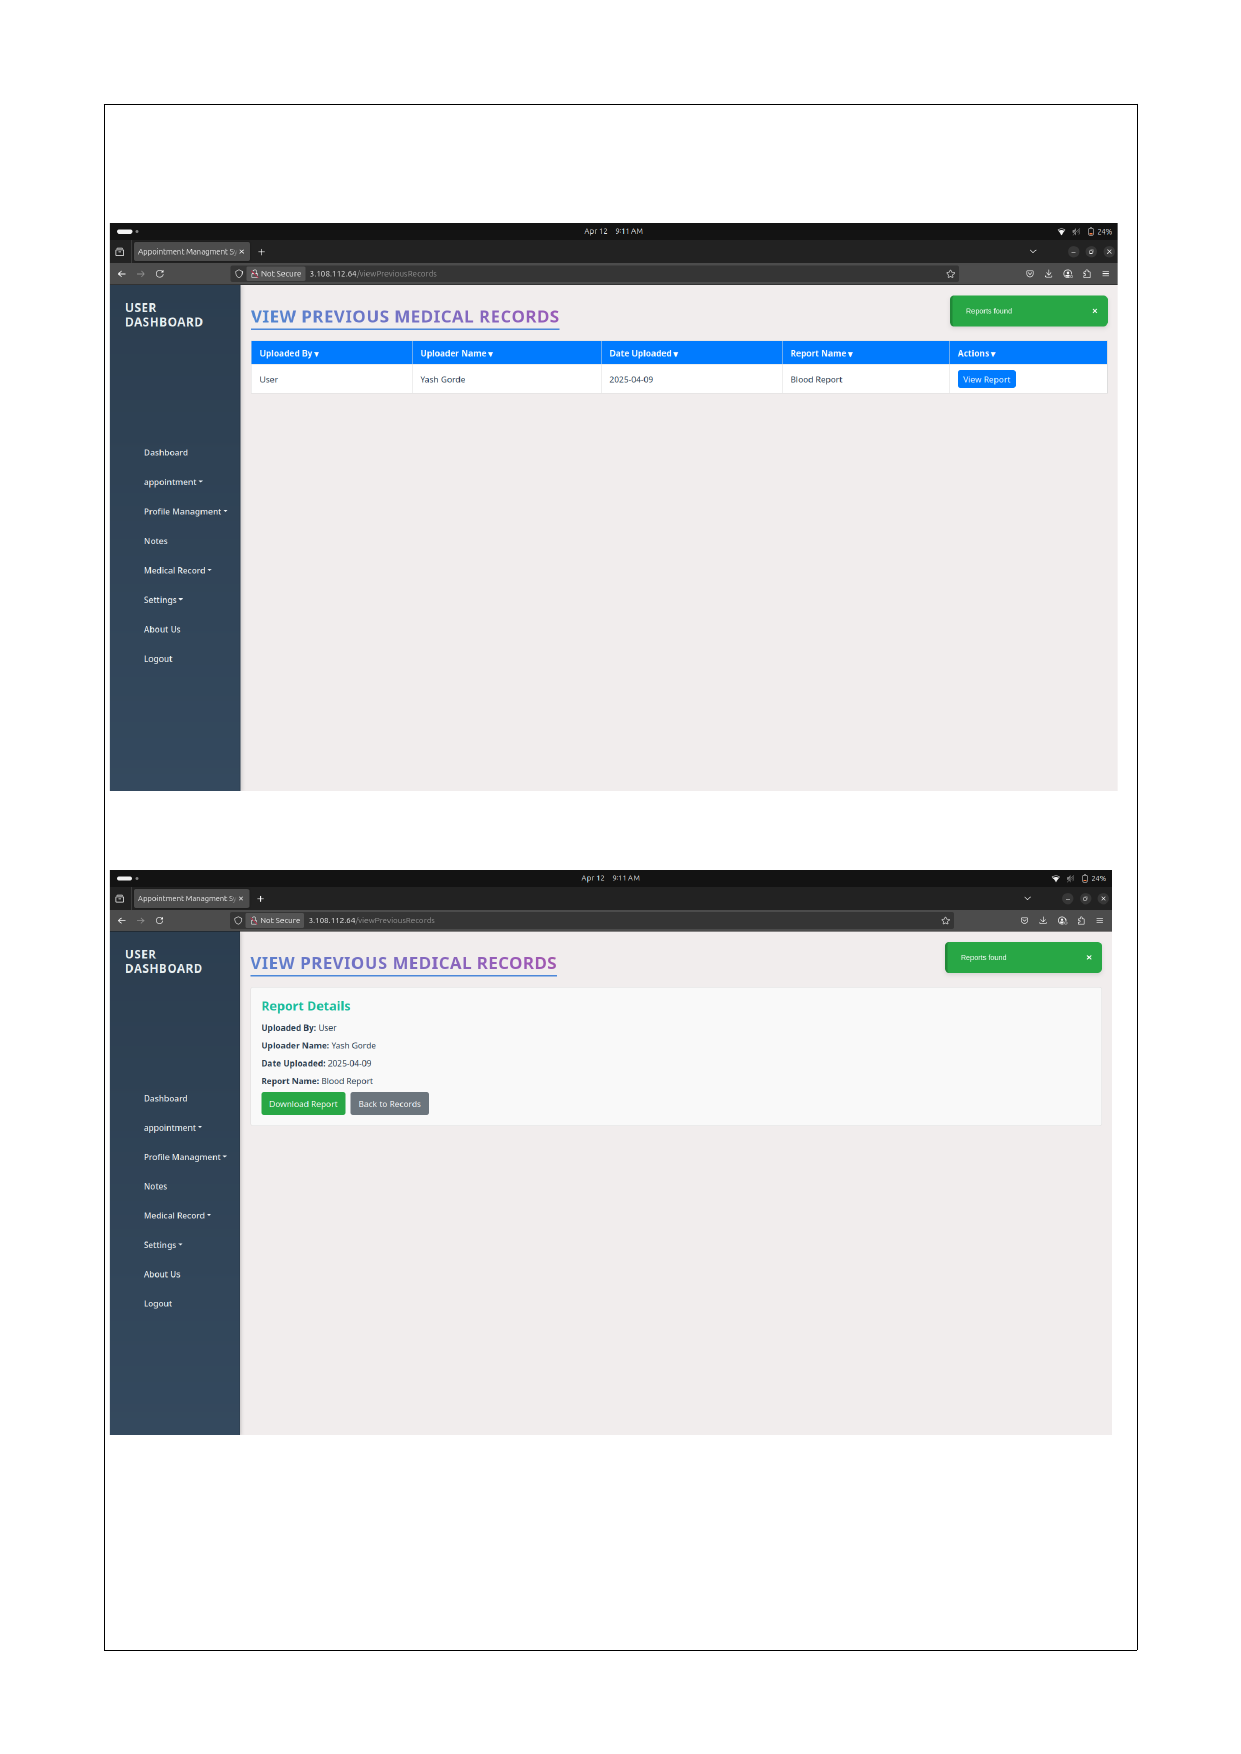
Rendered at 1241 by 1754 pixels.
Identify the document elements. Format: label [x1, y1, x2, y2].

picture [109, 223, 1118, 791]
picture [109, 870, 1112, 1435]
